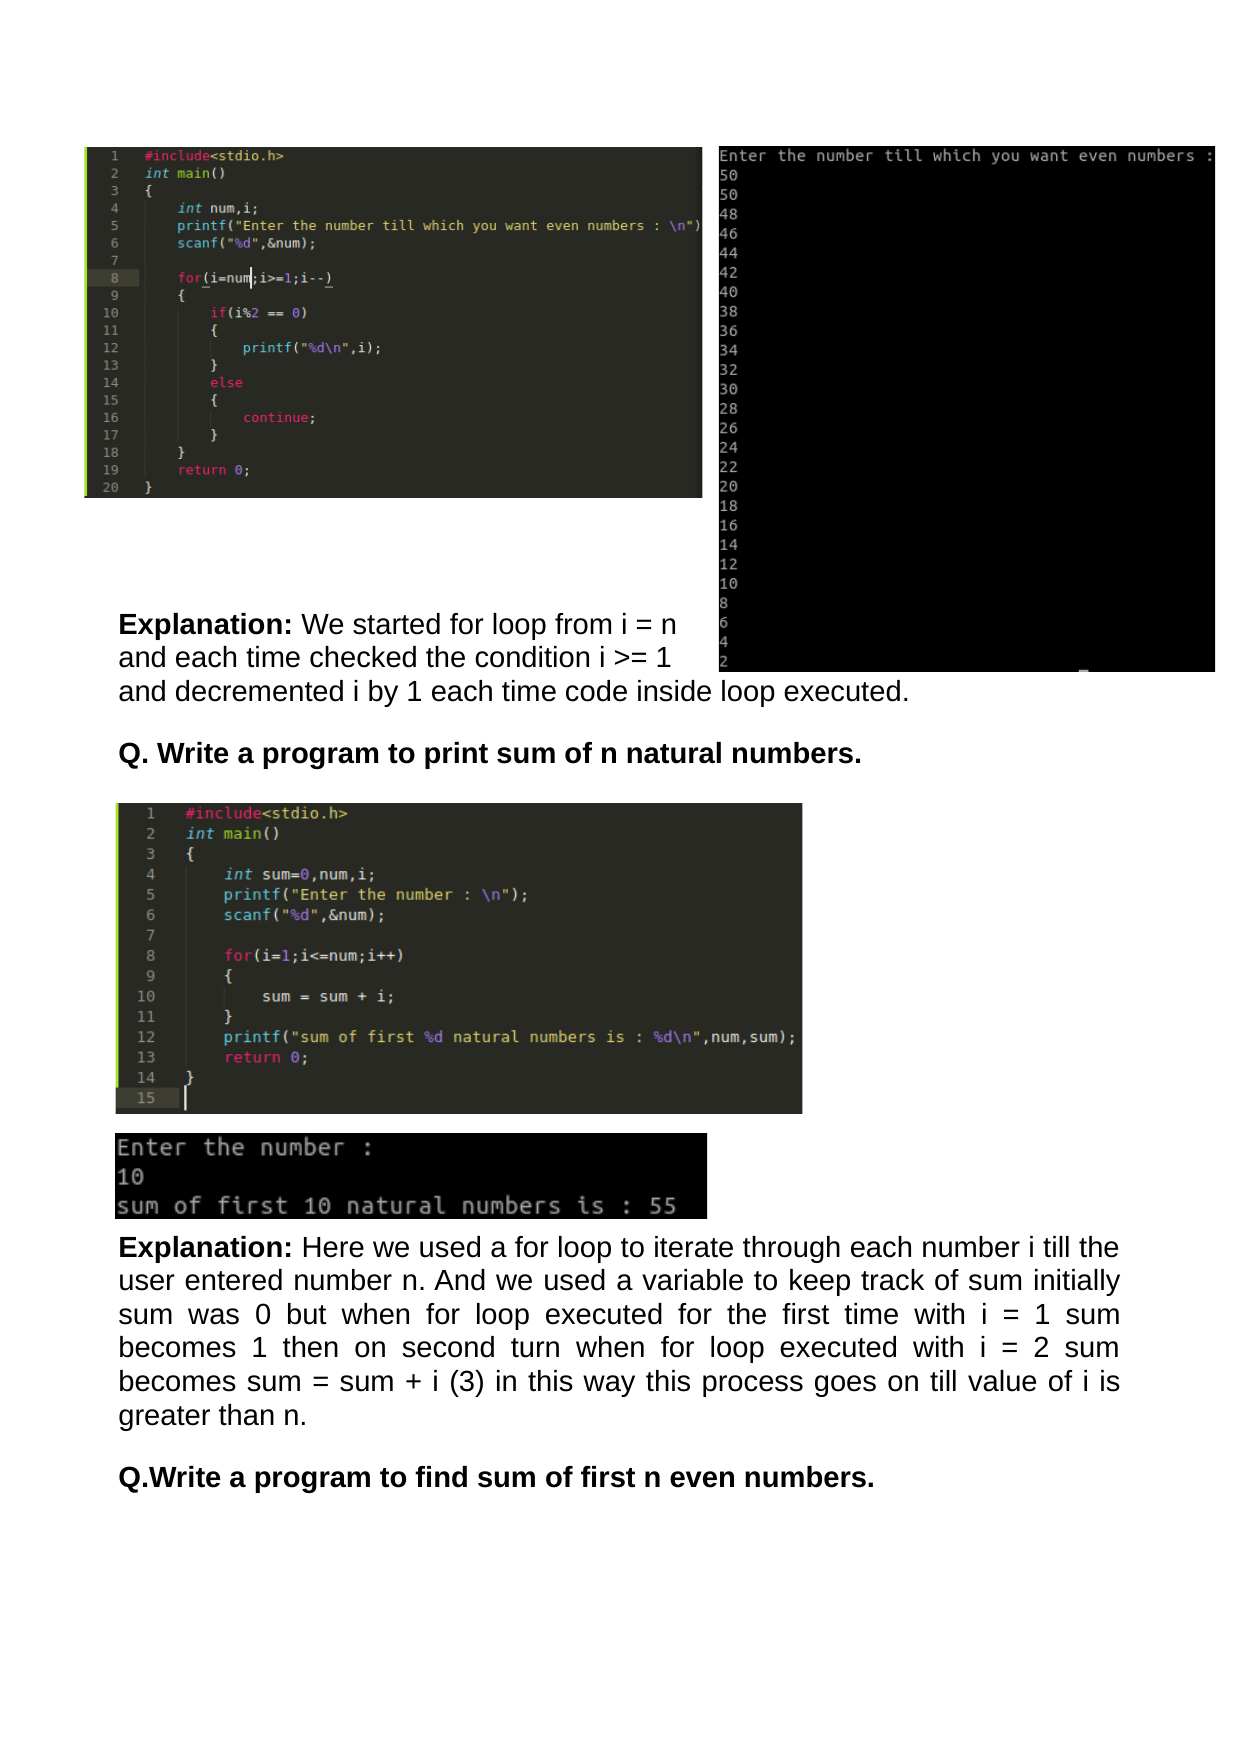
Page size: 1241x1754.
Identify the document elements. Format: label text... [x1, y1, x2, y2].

text Explanation: We started for loop from i = n and each time checked the condition i >= 1 and decremented i by 1 each time code inside loop executed. [118, 607, 1122, 707]
text Q.Write a program to find sum of first n even numbers. [118, 1460, 1122, 1493]
text Q. Write a program to print sum of n natural numbers. [118, 736, 1122, 770]
text Explanation: Here we used a for loop to iterate through each number i till the user entered number n. And we used a variable to keep track of sum initially sum was 0 but when for loop executed for the first time with i = 1 sum becomes 1 then on second turn when for loop executed with i = 2 sum becomes sum = sum + i (3) in this way this process goes on till value of i is greater than n. [118, 1230, 1122, 1431]
